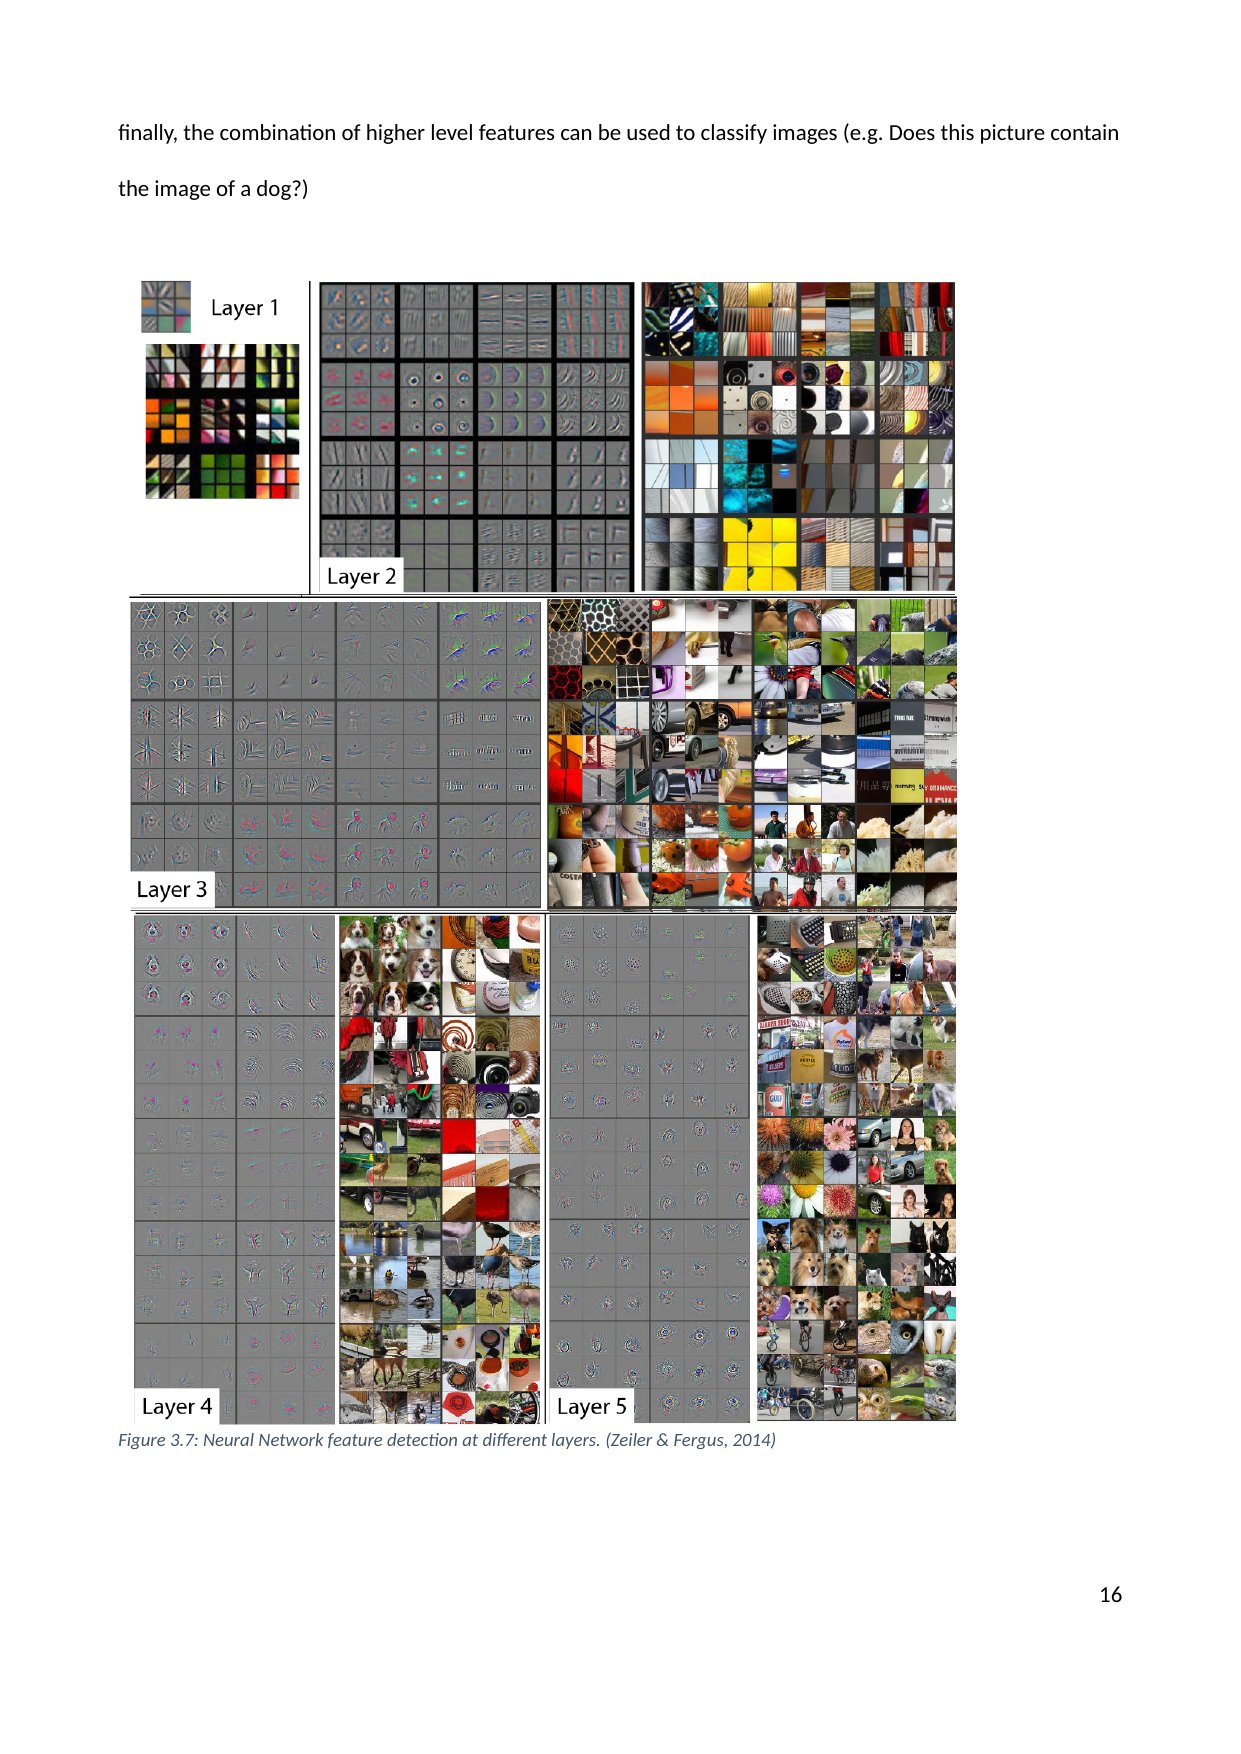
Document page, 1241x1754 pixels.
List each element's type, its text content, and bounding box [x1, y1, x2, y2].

text Figure 3.7: Neural Network feature detection at different layers. (Zeiler & Fergus, 2014) [118, 1428, 1122, 1451]
text finally, the combination of higher level features can be used to classify images (e.g. Does this picture contain the image of a dog?) [118, 118, 1122, 202]
picture [118, 270, 982, 1429]
